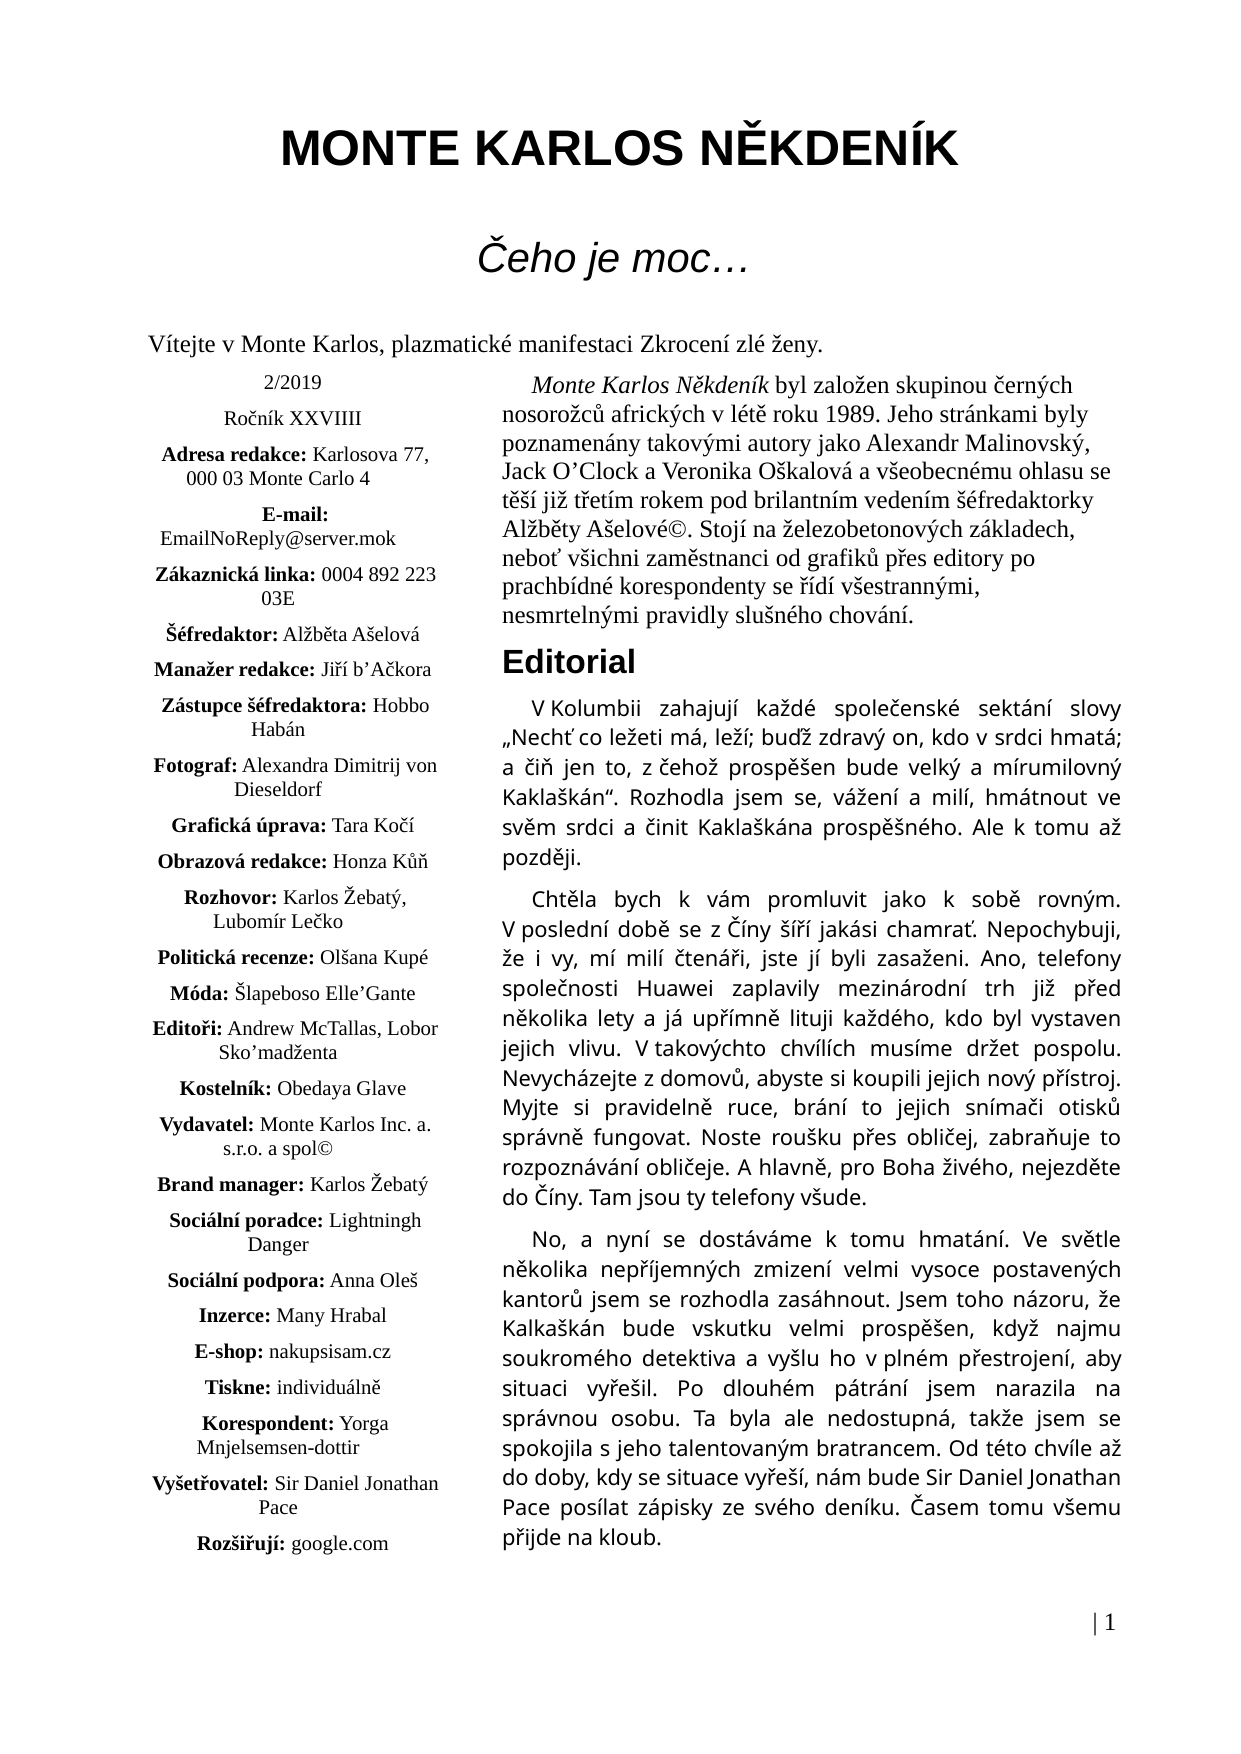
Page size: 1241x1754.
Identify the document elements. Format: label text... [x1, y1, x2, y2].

text Vítejte v Monte Karlos, plazmatické manifestaci Zkrocení zlé ženy. [118, 329, 1122, 358]
text Politická recenze: Olšana Kupé [118, 944, 443, 969]
text Editoři: Andrew McTallas, Lobor Sko’madženta [118, 1016, 443, 1064]
title MONTE KARLOS NĚKDENÍK [118, 118, 1122, 176]
text No, a nyní se dostáváme k tomu hmatání. Ve světle několika nepříjemných zmizení velmi vysoce postavených kantorů jsem se rozhodla zasáhnout. Jsem toho názoru, že Kalkaškán bude vskutku velmi prospěšen, když najmu soukromého detektiva a vyšlu ho v plném přestrojení, aby situaci vyřešil. Po dlouhém pátrání jsem narazila na správnou osobu. Ta byla ale nedostupná, takže jsem se spokojila s jeho talentovaným bratrancem. Od této chvíle až do doby, kdy se situace vyřeší, nám bude Sir Daniel Jonathan Pace posílat zápisky ze svého deníku. Časem tomu všemu přijde na kloub. [502, 1224, 1122, 1552]
subtitle Editorial [502, 641, 1122, 680]
text Fotograf: Alexandra Dimitrij von Dieseldorf [118, 753, 443, 801]
text Korespondent: Yorga Mnjelsemsen-dottir [118, 1411, 443, 1459]
text Rozhovor: Karlos Žebatý, Lubomír Lečko [118, 885, 443, 933]
subtitle Čeho je moc… [118, 233, 1122, 281]
text Vydavatel: Monte Karlos Inc. a. s.r.o. a spol© [118, 1112, 443, 1160]
text Kostelník: Obedaya Glave [118, 1076, 443, 1100]
text Móda: Šlapeboso Elle’Gante [118, 980, 443, 1004]
text Sociální poradce: Lightningh Danger [118, 1208, 443, 1256]
text Tiskne: individuálně [118, 1375, 443, 1399]
text E-shop: nakupsisam.cz [118, 1339, 443, 1363]
text Obrazová redakce: Honza Kůň [118, 849, 443, 873]
text E-mail: EmailNoReply@server.mok [118, 502, 443, 550]
text 2/2019 [118, 370, 443, 394]
text Vyšetřovatel: Sir Daniel Jonathan Pace [118, 1471, 443, 1519]
text Manažer redakce: Jiří b’Ačkora [118, 657, 443, 681]
text Sociální podpora: Anna Oleš [118, 1268, 443, 1292]
text Ročník XXVIIII [118, 406, 443, 430]
text Grafická úprava: Tara Kočí [118, 813, 443, 837]
text Zákaznická linka: 0004 892 223 03E [118, 562, 443, 610]
text Chtěla bych k vám promluvit jako k sobě rovným. V poslední době se z Číny šíří jakási chamrať. Nepochybuji, že i vy, mí milí čtenáři, jste jí byli zasaženi. Ano, telefony společnosti Huawei zaplavily mezinárodní trh již před několika lety a já upřímně lituji každého, kdo byl vystaven jejich vlivu. V takovýchto chvílích musíme držet pospolu. Nevycházejte z domovů, abyste si koupili jejich nový přístroj. Myjte si pravidelně ruce, brání to jejich snímači otisků správně fungovat. Noste roušku přes obličej, zabraňuje to rozpoznávání obličeje. A hlavně, pro Boha živého, nejezděte do Číny. Tam jsou ty telefony všude. [502, 884, 1122, 1211]
text Zástupce šéfredaktora: Hobbo Habán [118, 693, 443, 741]
text Rozšiřují: google.com [118, 1531, 443, 1555]
text Monte Karlos Někdeník byl založen skupinou černých nosorožců afrických v létě roku 1989. Jeho stránkami byly poznamenány takovými autory jako Alexandr Malinovský, Jack O’Clock a Veronika Oškalová a všeobecnému ohlasu se těší již třetím rokem pod brilantním vedením šéfredaktorky Alžběty Ašelové©. Stojí na železobetonových základech, neboť všichni zaměstnanci od grafiků přes editory po prachbídné korespondenty se řídí všestrannými, nesmrtelnými pravidly slušného chování. [502, 370, 1122, 629]
text Brand manager: Karlos Žebatý [118, 1172, 443, 1196]
text V Kolumbii zahajují každé společenské sektání slovy „Nechť co ležeti má, leží; buďž zdravý on, kdo v srdci hmatá; a čiň jen to, z čehož prospěšen bude velký a mírumilovný Kaklaškán“. Rozhodla jsem se, vážení a milí, hmátnout ve svěm srdci a činit Kaklaškána prospěšného. Ale k tomu až později. [502, 692, 1122, 871]
text Šéfredaktor: Alžběta Ašelová [118, 622, 443, 646]
text Inzerce: Many Hrabal [118, 1303, 443, 1327]
text Adresa redakce: Karlosova 77, 000 03 Monte Carlo 4 [118, 442, 443, 490]
